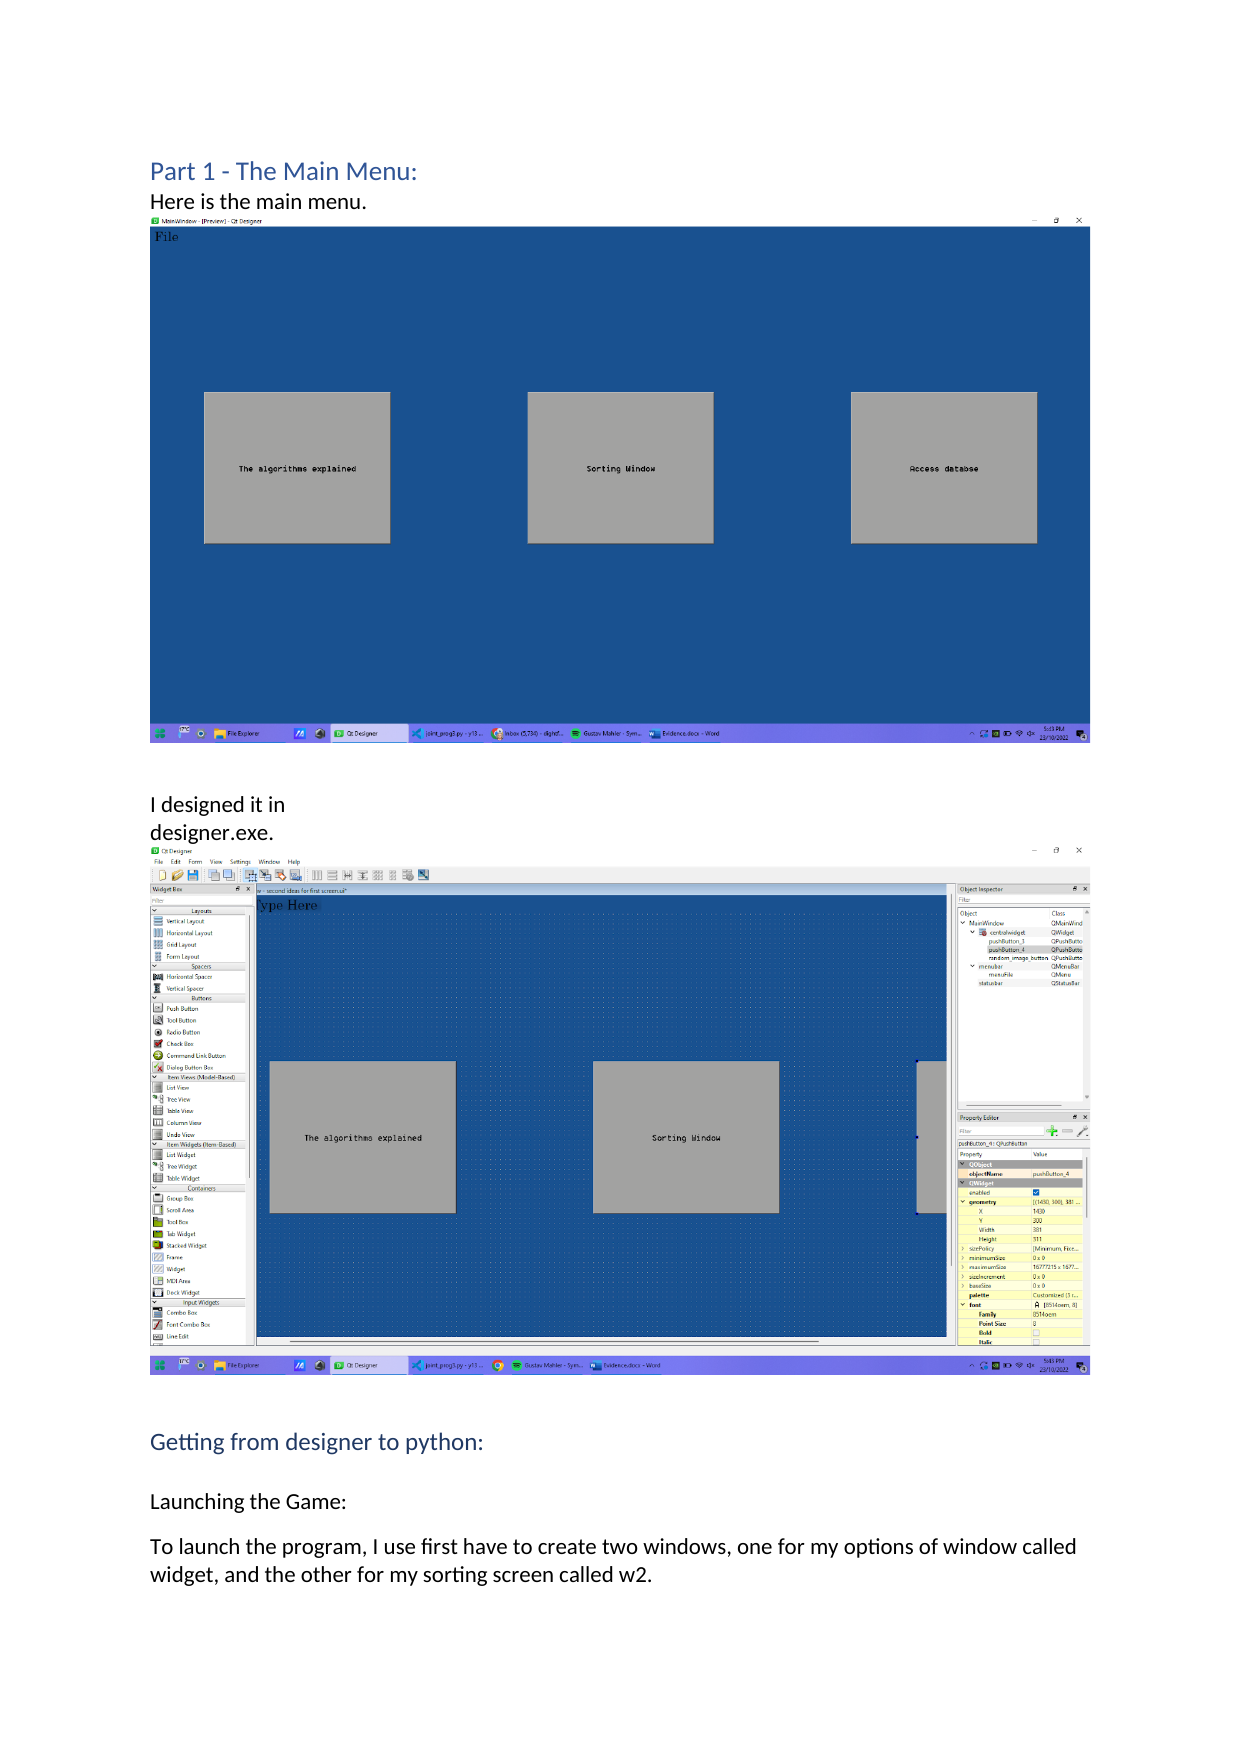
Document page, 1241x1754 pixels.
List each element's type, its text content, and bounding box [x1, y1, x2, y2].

text Launching the Game: [150, 1487, 1090, 1515]
subtitle Part 1 - The Main Menu: [150, 154, 1090, 187]
subtitle Getting from designer to python: [150, 1426, 1090, 1457]
text To launch the program, I use first have to create two windows, one for my options of window called widget, and the other for my sorting screen called w2. [150, 1532, 1090, 1588]
text I designed it in designer.exe. [150, 790, 1090, 845]
text Here is the main menu. [150, 187, 1090, 215]
